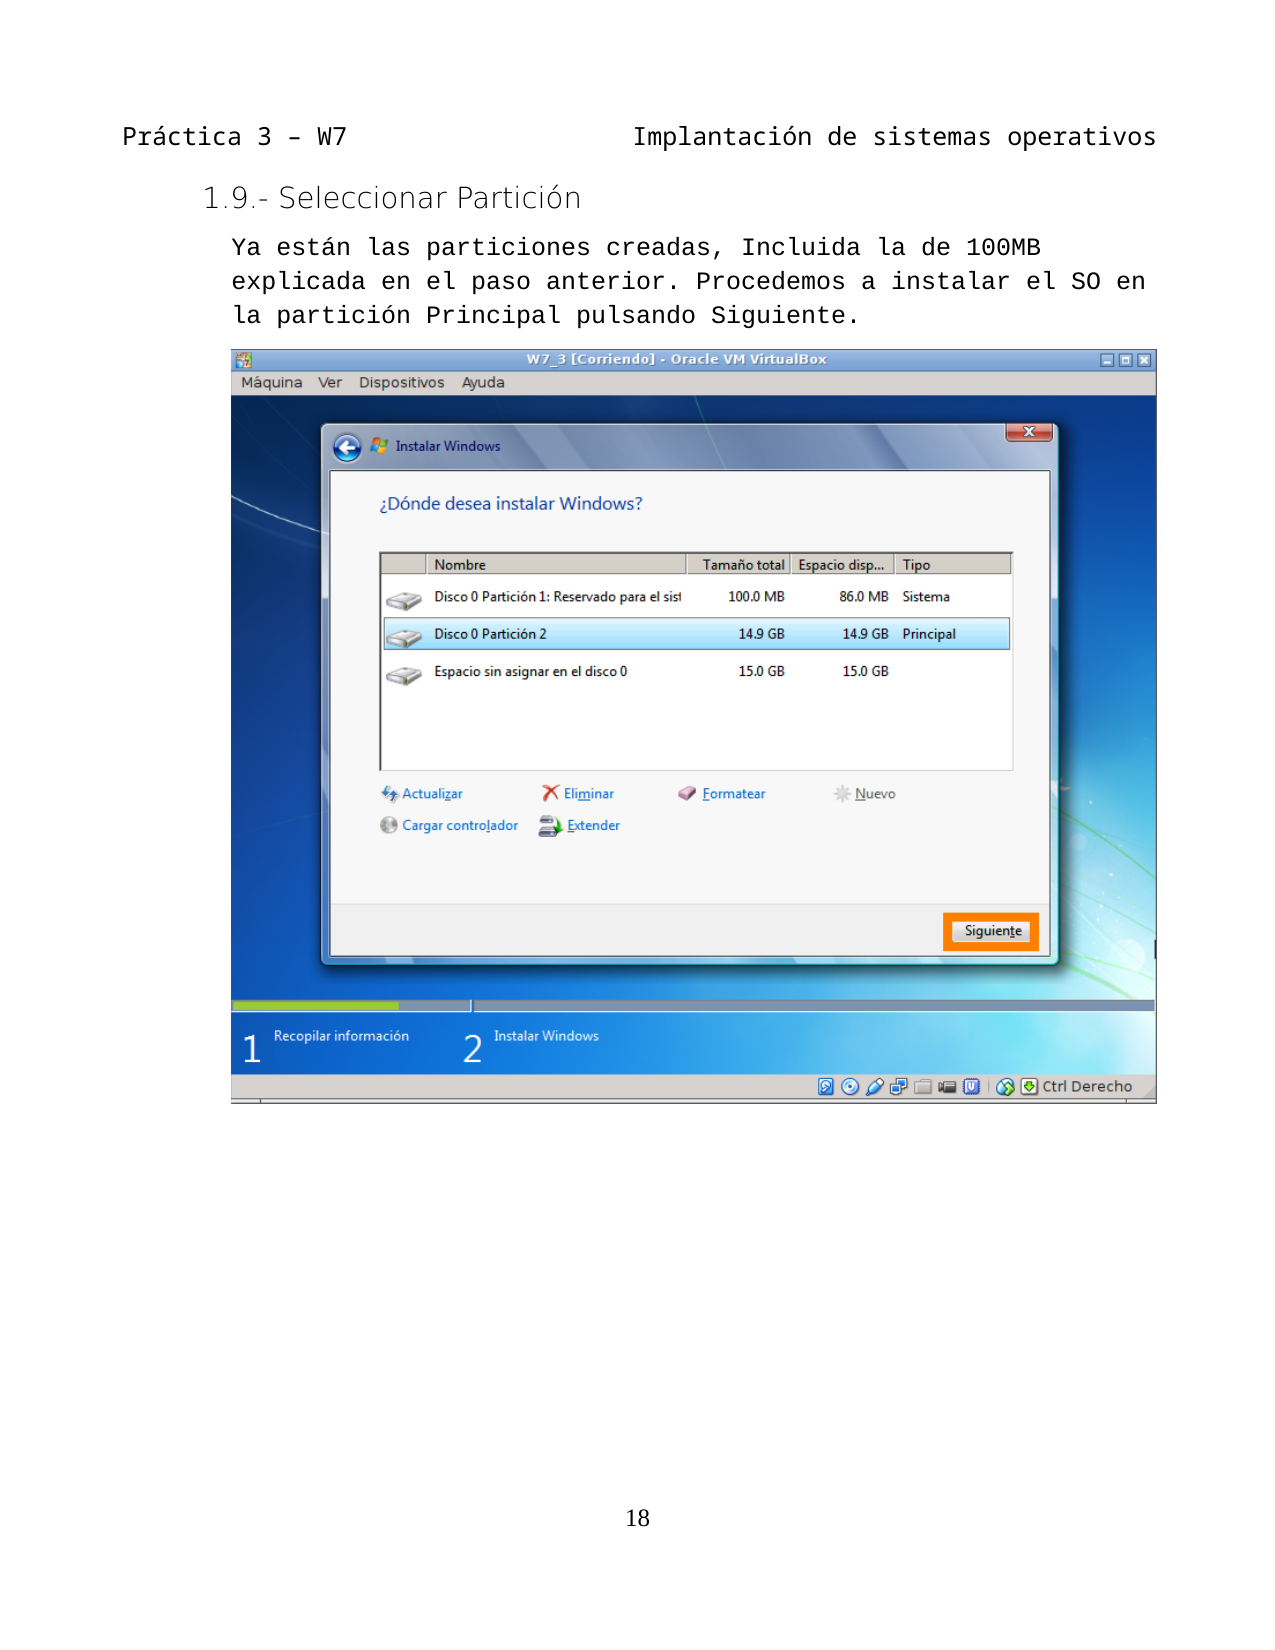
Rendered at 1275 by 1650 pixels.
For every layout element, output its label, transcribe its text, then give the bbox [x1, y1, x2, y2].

text Ya están las particiones creadas, Incluida la de 100MB explicada en el paso anterior. Procedemos a instalar el SO en la partición Principal pulsando Siguiente. [231, 235, 1157, 331]
picture [231, 349, 1157, 1104]
list Seleccionar Partición [193, 182, 1157, 216]
